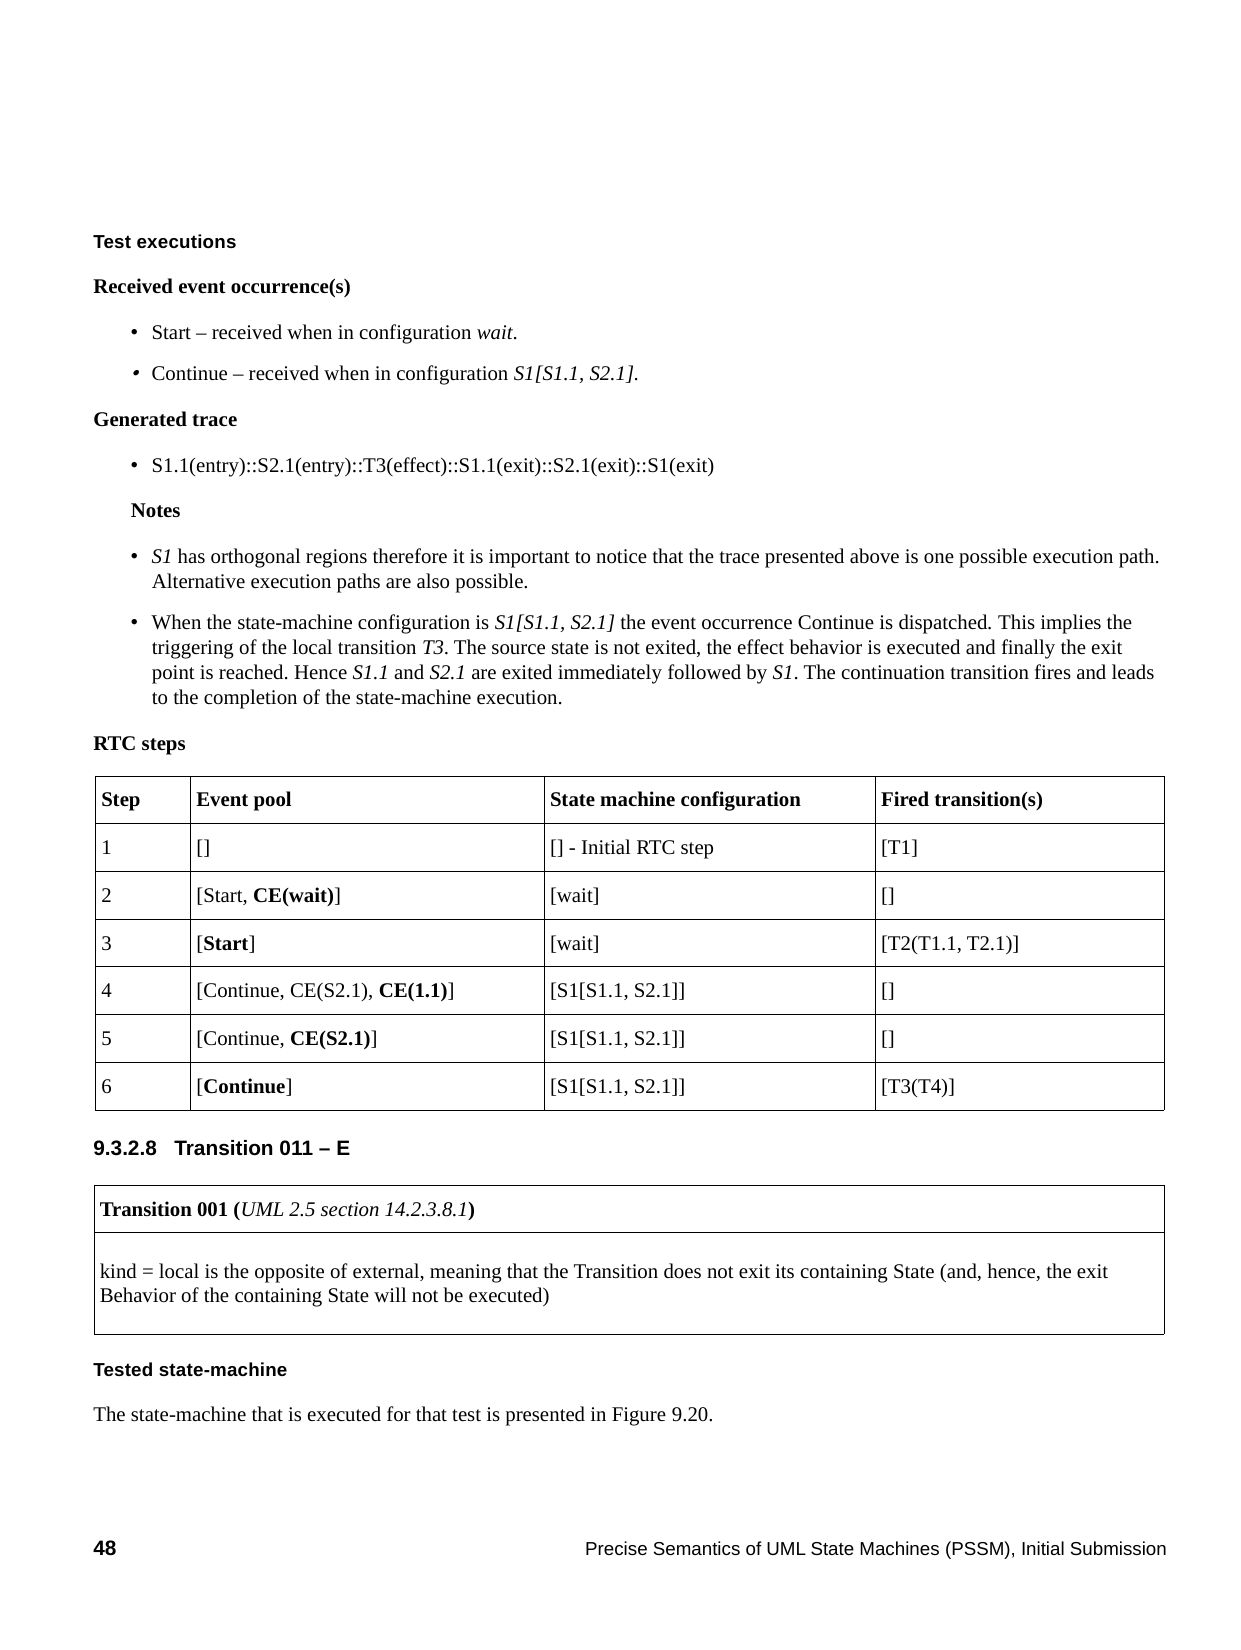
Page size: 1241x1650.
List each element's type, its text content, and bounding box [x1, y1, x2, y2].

table_cell 2 [96, 872, 190, 919]
table_cell 1 [96, 824, 190, 871]
table_header Transition 001 (UML 2.5 section 14.2.3.8.1) [95, 1186, 1164, 1232]
table_cell [] [191, 824, 544, 871]
table_cell [Start, CE(wait)] [191, 872, 544, 919]
table_cell [wait] [545, 872, 875, 919]
subtitle Tested state-machine [93, 1359, 1164, 1381]
table_cell [] [876, 967, 1164, 1014]
table_cell [T3(T4)] [876, 1063, 1164, 1109]
table_cell [S1[S1.1, S2.1]] [545, 1015, 875, 1062]
table_cell [wait] [545, 920, 875, 966]
text Received event occurrence(s) [93, 274, 1164, 298]
table_cell [Continue, CE(S2.1), CE(1.1)] [191, 967, 544, 1014]
table_cell [Continue] [191, 1063, 544, 1109]
table_cell [Continue, CE(S2.1)] [191, 1015, 544, 1062]
list Start – received when in configuration wait. [131, 319, 1164, 344]
table_cell [S1[S1.1, S2.1]] [545, 967, 875, 1014]
table_header Event pool [191, 777, 544, 823]
table_cell [] [876, 1015, 1164, 1062]
table_cell [T1] [876, 824, 1164, 871]
table_cell 5 [96, 1015, 190, 1062]
table_cell 6 [96, 1063, 190, 1109]
table_cell [] [876, 872, 1164, 919]
table_cell kind = local is the opposite of external, meaning that the Transition does not exit its containing State (and, hence, the exit Behavior of the containing State will not be executed) [95, 1233, 1164, 1334]
text Notes [131, 498, 1164, 522]
text The state-machine that is executed for that test is presented in Figure 9.20. [93, 1402, 1164, 1426]
table_cell [] - Initial RTC step [545, 824, 875, 871]
text RTC steps [93, 730, 1164, 754]
list S1 has orthogonal regions therefore it is important to notice that the trace presented above is one possible execution path. Alternative execution paths are also possible. [131, 543, 1164, 593]
subtitle Transition 011 – E [93, 1134, 1164, 1159]
table_cell [T2(T1.1, T2.1)] [876, 920, 1164, 966]
table_cell [S1[S1.1, S2.1]] [545, 1063, 875, 1109]
table_cell [Start] [191, 920, 544, 966]
table_header Step [96, 777, 190, 823]
list S1.1(entry)::S2.1(entry)::T3(effect)::S1.1(exit)::S2.1(exit)::S1(exit) [131, 452, 1164, 477]
table_header Fired transition(s) [876, 777, 1164, 823]
table_cell 3 [96, 920, 190, 966]
table_header State machine configuration [545, 777, 875, 823]
list When the state-machine configuration is S1[S1.1, S2.1] the event occurrence Continue is dispatched. This implies the triggering of the local transition T3. The source state is not exited, the effect behavior is executed and finally the exit point is reached. Hence S1.1 and S2.1 are exited immediately followed by S1. The continuation transition fires and leads to the completion of the state-machine execution. [131, 609, 1164, 709]
subtitle Test executions [93, 231, 1164, 253]
table_cell 4 [96, 967, 190, 1014]
list Continue – received when in configuration S1[S1.1, S2.1]. [131, 360, 1164, 385]
text Generated trace [93, 406, 1164, 431]
